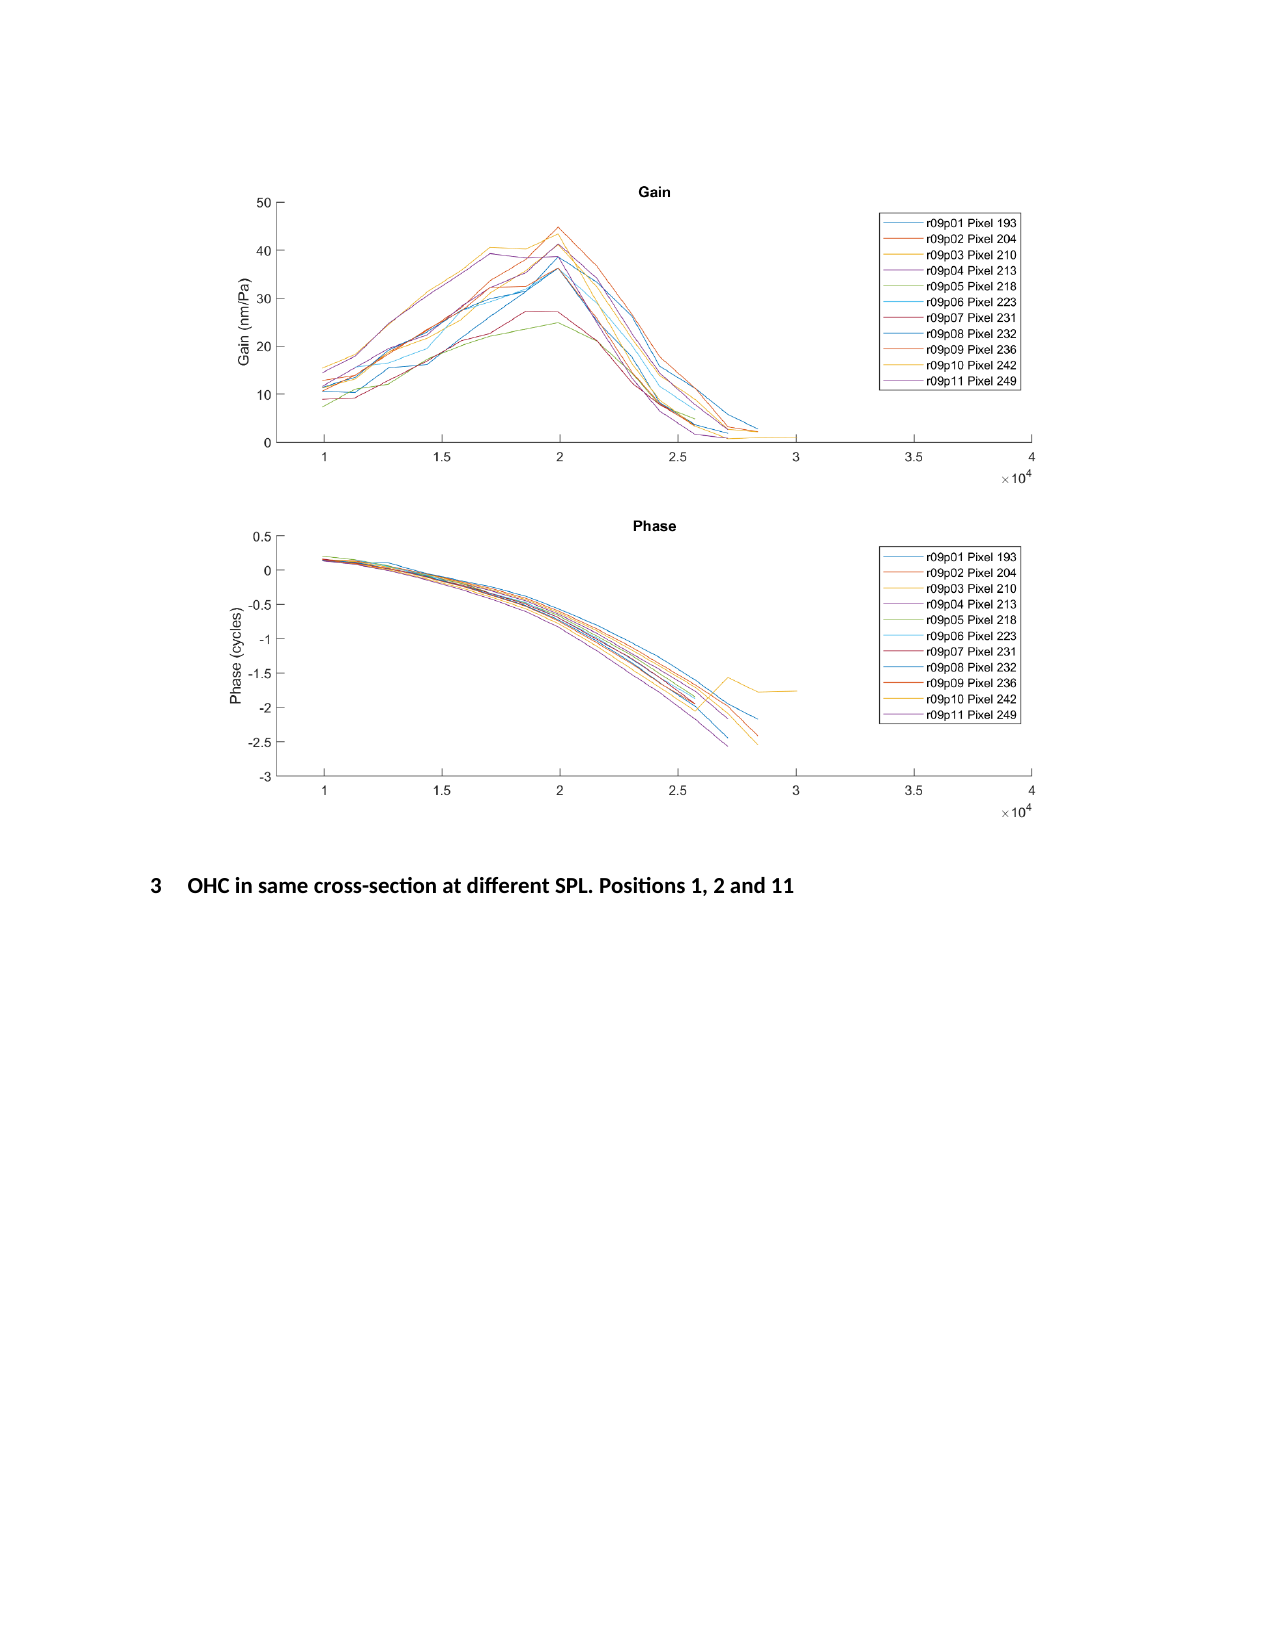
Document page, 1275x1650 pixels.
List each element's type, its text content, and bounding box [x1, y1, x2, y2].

picture [150, 150, 1124, 853]
list OHC in same cross-section at different SPL. Positions 1, 2 and 11 [150, 871, 1125, 899]
